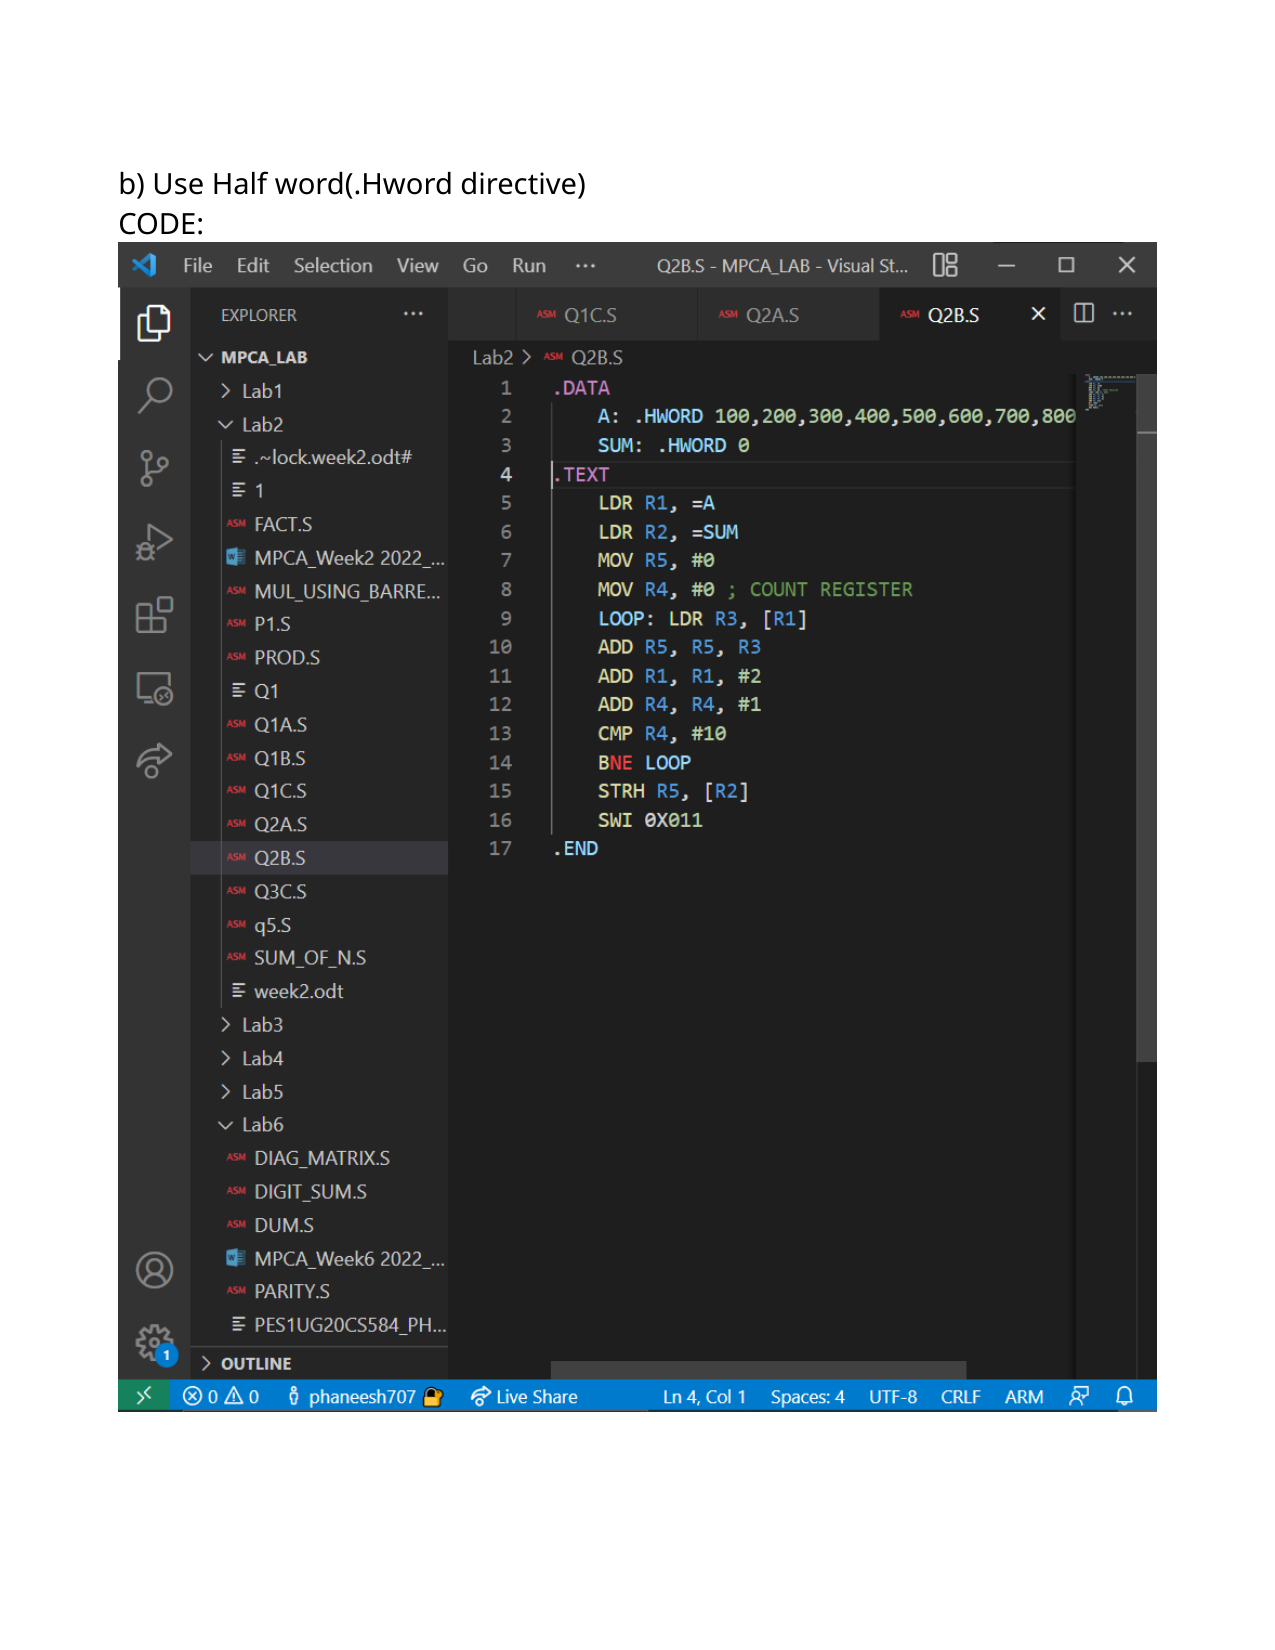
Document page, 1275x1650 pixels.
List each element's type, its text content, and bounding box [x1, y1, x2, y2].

text b) Use Half word(.Hword directive) [118, 163, 1157, 203]
picture [118, 242, 1157, 1412]
text CODE: [118, 203, 1157, 242]
